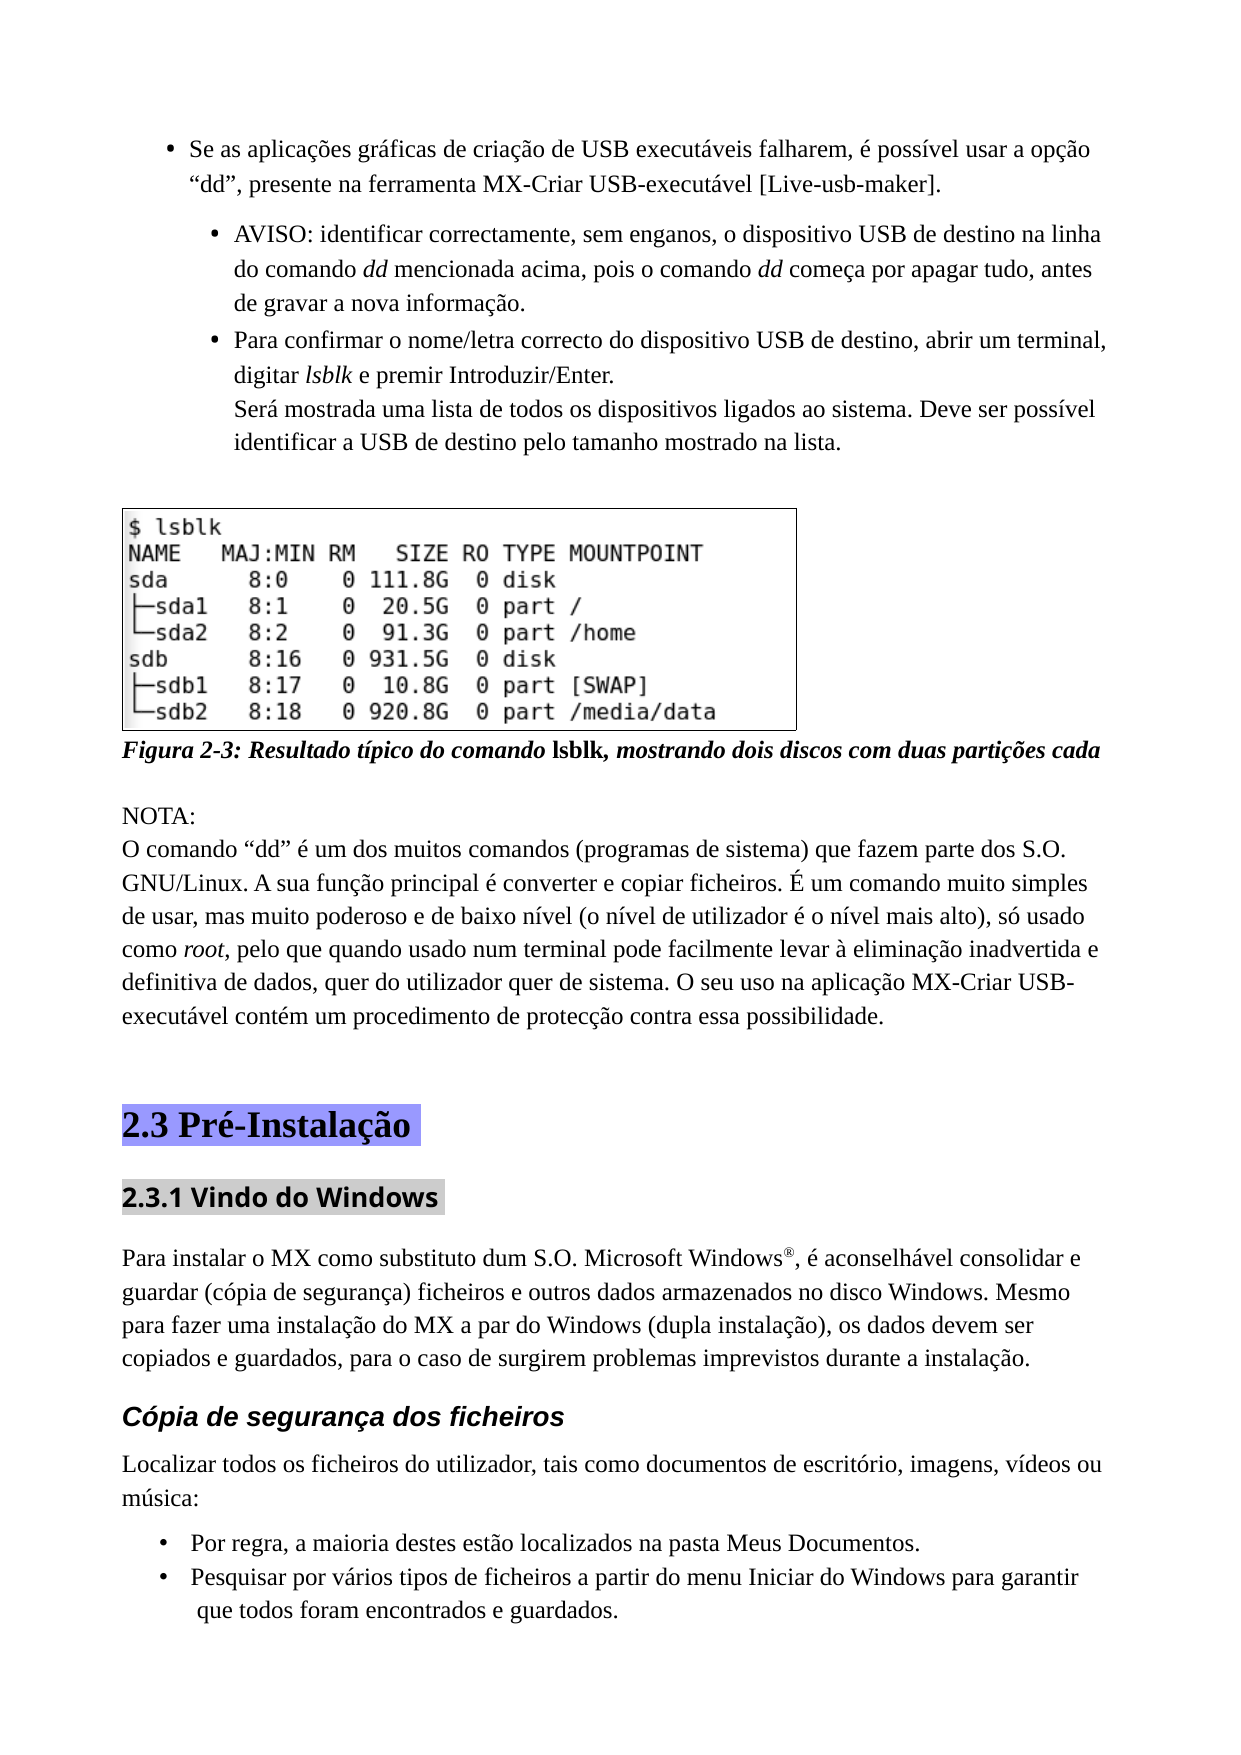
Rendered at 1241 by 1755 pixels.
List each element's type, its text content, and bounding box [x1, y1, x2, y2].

text NOTA: [115, 796, 1122, 829]
text Localizar todos os ficheiros do utilizador, tais como documentos de escritório, imagens, vídeos ou música: [115, 1444, 1122, 1518]
list Pesquisar por vários tipos de ficheiros a partir do menu Iniciar do Windows para garantir que todos foram encontrados e guardados. [153, 1556, 1122, 1630]
picture [124, 511, 794, 728]
text 2.3 Pré-Instalação [115, 1098, 1122, 1146]
list Se as aplicações gráficas de criação de USB executáveis falharem, é possível usar a opção “dd”, presente na ferramenta MX-Criar USB-executável [Live-usb-maker]. [159, 124, 1122, 204]
text Para instalar o MX como substituto dum S.O. Microsoft Windows®, é aconselhável consolidar e guardar (cópia de segurança) ficheiros e outros dados armazenados no disco Windows. Mesmo para fazer uma instalação do MX a par do Windows (dupla instalação), os dados devem ser copiados e guardados, para o caso de surgirem problemas imprevistos durante a instalação. [115, 1238, 1122, 1372]
text Figura 2-3: Resultado típico do comando lsblk, mostrando dois discos com duas partições cada [115, 730, 1122, 764]
list Por regra, a maioria destes estão localizados na pasta Meus Documentos. [153, 1523, 1122, 1556]
list AVISO: identificar correctamente, sem enganos, o dispositivo USB de destino na linha do comando dd mencionada acima, pois o comando dd começa por apagar tudo, antes de gravar a nova informação. [204, 210, 1122, 316]
text O comando “dd” é um dos muitos comandos (programas de sistema) que fazem parte dos S.O. GNU/Linux. A sua função principal é converter e copiar ficheiros. É um comando muito simples de usar, mas muito poderoso e de baixo nível (o nível de utilizador é o nível mais alto), só usado como root, pelo que quando usado num terminal pode facilmente levar à eliminação inadvertida e definitiva de dados, quer do utilizador quer de sistema. O seu uso na aplicação MX-Criar USB-executável contém um procedimento de protecção contra essa possibilidade. [115, 829, 1122, 1029]
text 2.3.1 Vindo do Windows [115, 1172, 1122, 1215]
list Para confirmar o nome/letra correcto do dispositivo USB de destino, abrir um terminal, digitar lsblk e premir Introduzir/Enter. Será mostrada uma lista de todos os dispositivos ligados ao sistema. Deve ser possível identificar a USB de destino pelo tamanho mostrado na lista. [204, 316, 1122, 462]
subtitle Cópia de segurança dos ficheiros [115, 1395, 1122, 1432]
